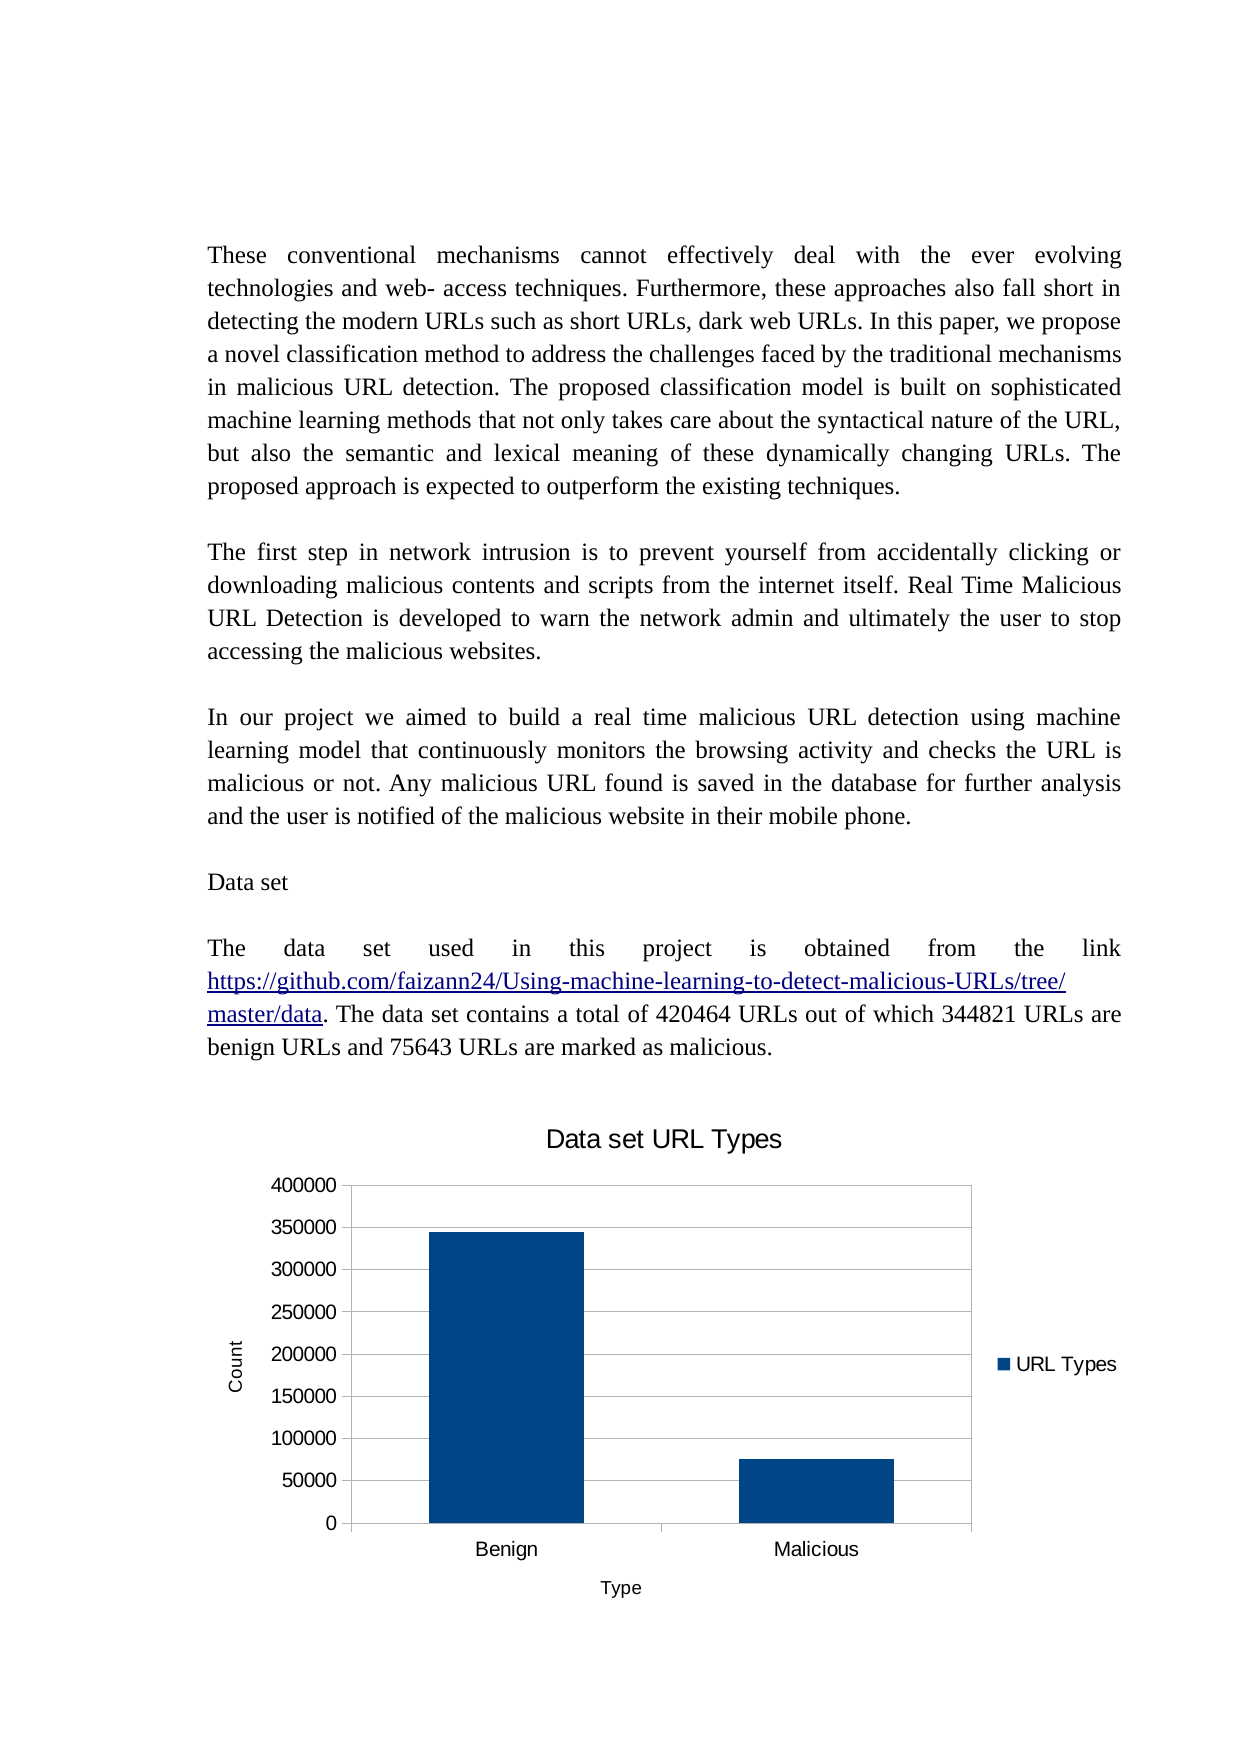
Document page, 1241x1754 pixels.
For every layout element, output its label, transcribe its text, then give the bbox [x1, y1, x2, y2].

text In our project we aimed to build a real time malicious URL detection using machine learning model that continuously monitors the browsing activity and checks the URL is malicious or not. Any malicious URL found is saved in the database for further analysis and the user is notified of the malicious website in their mobile phone. [207, 702, 1122, 830]
text The first step in network intrusion is to prevent yourself from accidentally clicking or downloading malicious contents and scripts from the internet itself. Real Time Malicious URL Detection is developed to warn the network admin and ultimately the user to stop accessing the malicious websites. [207, 537, 1122, 665]
text Data set [207, 867, 1122, 896]
text These conventional mechanisms cannot effectively deal with the ever evolving technologies and web- access techniques. Furthermore, these approaches also fall short in detecting the modern URLs such as short URLs, dark web URLs. In this paper, we propose a novel classification method to address the challenges faced by the traditional mechanisms in malicious URL detection. The proposed classification model is built on sophisticated machine learning methods that not only takes care about the syntactical nature of the URL, but also the semantic and lexical meaning of these dynamically changing URLs. The proposed approach is expected to outperform the existing techniques. [207, 240, 1122, 500]
text The data set used in this project is obtained from the link https://github.com/faizann24/Using-machine-learning-to-detect-malicious-URLs/tree/master/data. The data set contains a total of 420464 URLs out of which 344821 URLs are benign URLs and 75643 URLs are marked as malicious. [207, 933, 1122, 1061]
